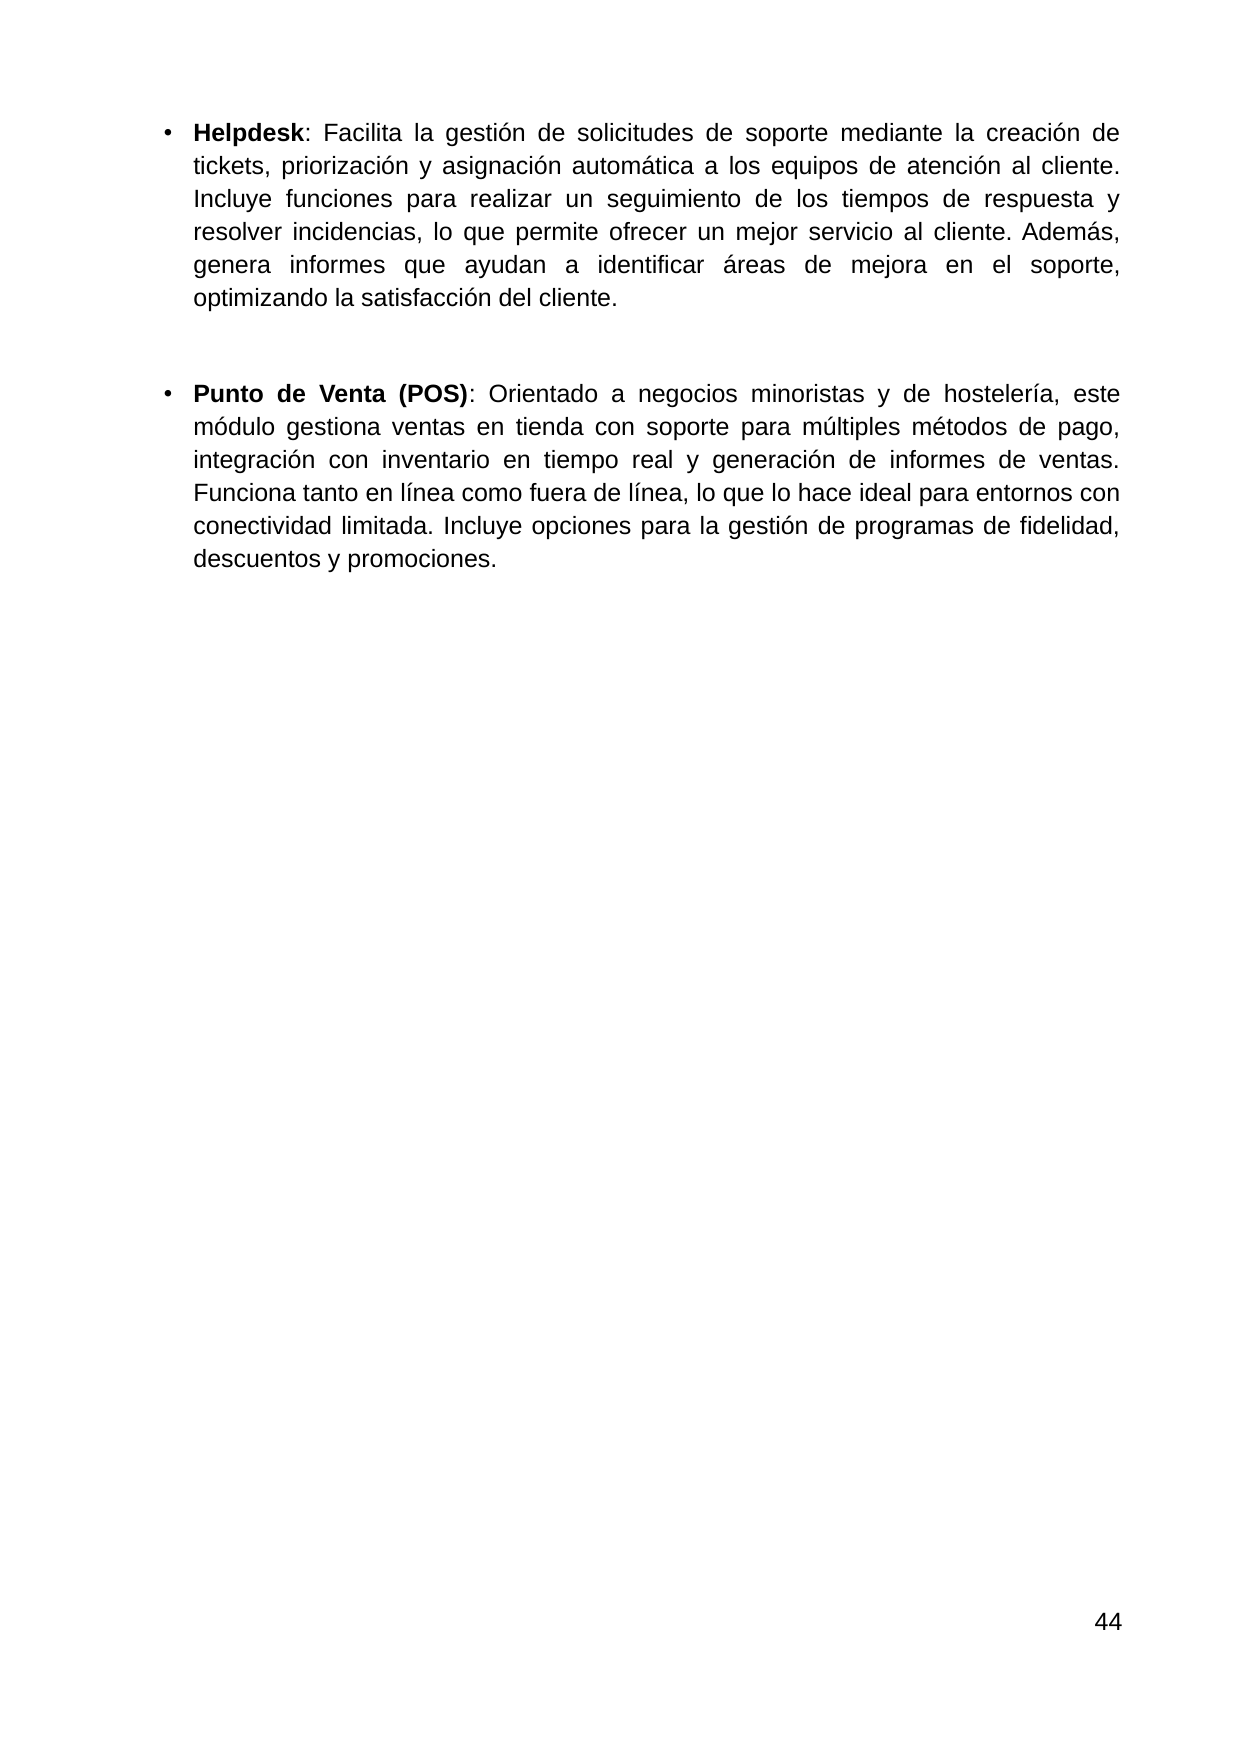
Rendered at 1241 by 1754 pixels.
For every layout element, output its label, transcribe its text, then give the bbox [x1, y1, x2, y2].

list Punto de Venta (POS): Orientado a negocios minoristas y de hostelería, este módulo gestiona ventas en tienda con soporte para múltiples métodos de pago, integración con inventario en tiempo real y generación de informes de ventas. Funciona tanto en línea como fuera de línea, lo que lo hace ideal para entornos con conectividad limitada. Incluye opciones para la gestión de programas de fidelidad, descuentos y promociones. [164, 379, 1122, 573]
list Helpdesk: Facilita la gestión de solicitudes de soporte mediante la creación de tickets, priorización y asignación automática a los equipos de atención al cliente. Incluye funciones para realizar un seguimiento de los tiempos de respuesta y resolver incidencias, lo que permite ofrecer un mejor servicio al cliente. Además, genera informes que ayudan a identificar áreas de mejora en el soporte, optimizando la satisfacción del cliente. [164, 118, 1122, 312]
